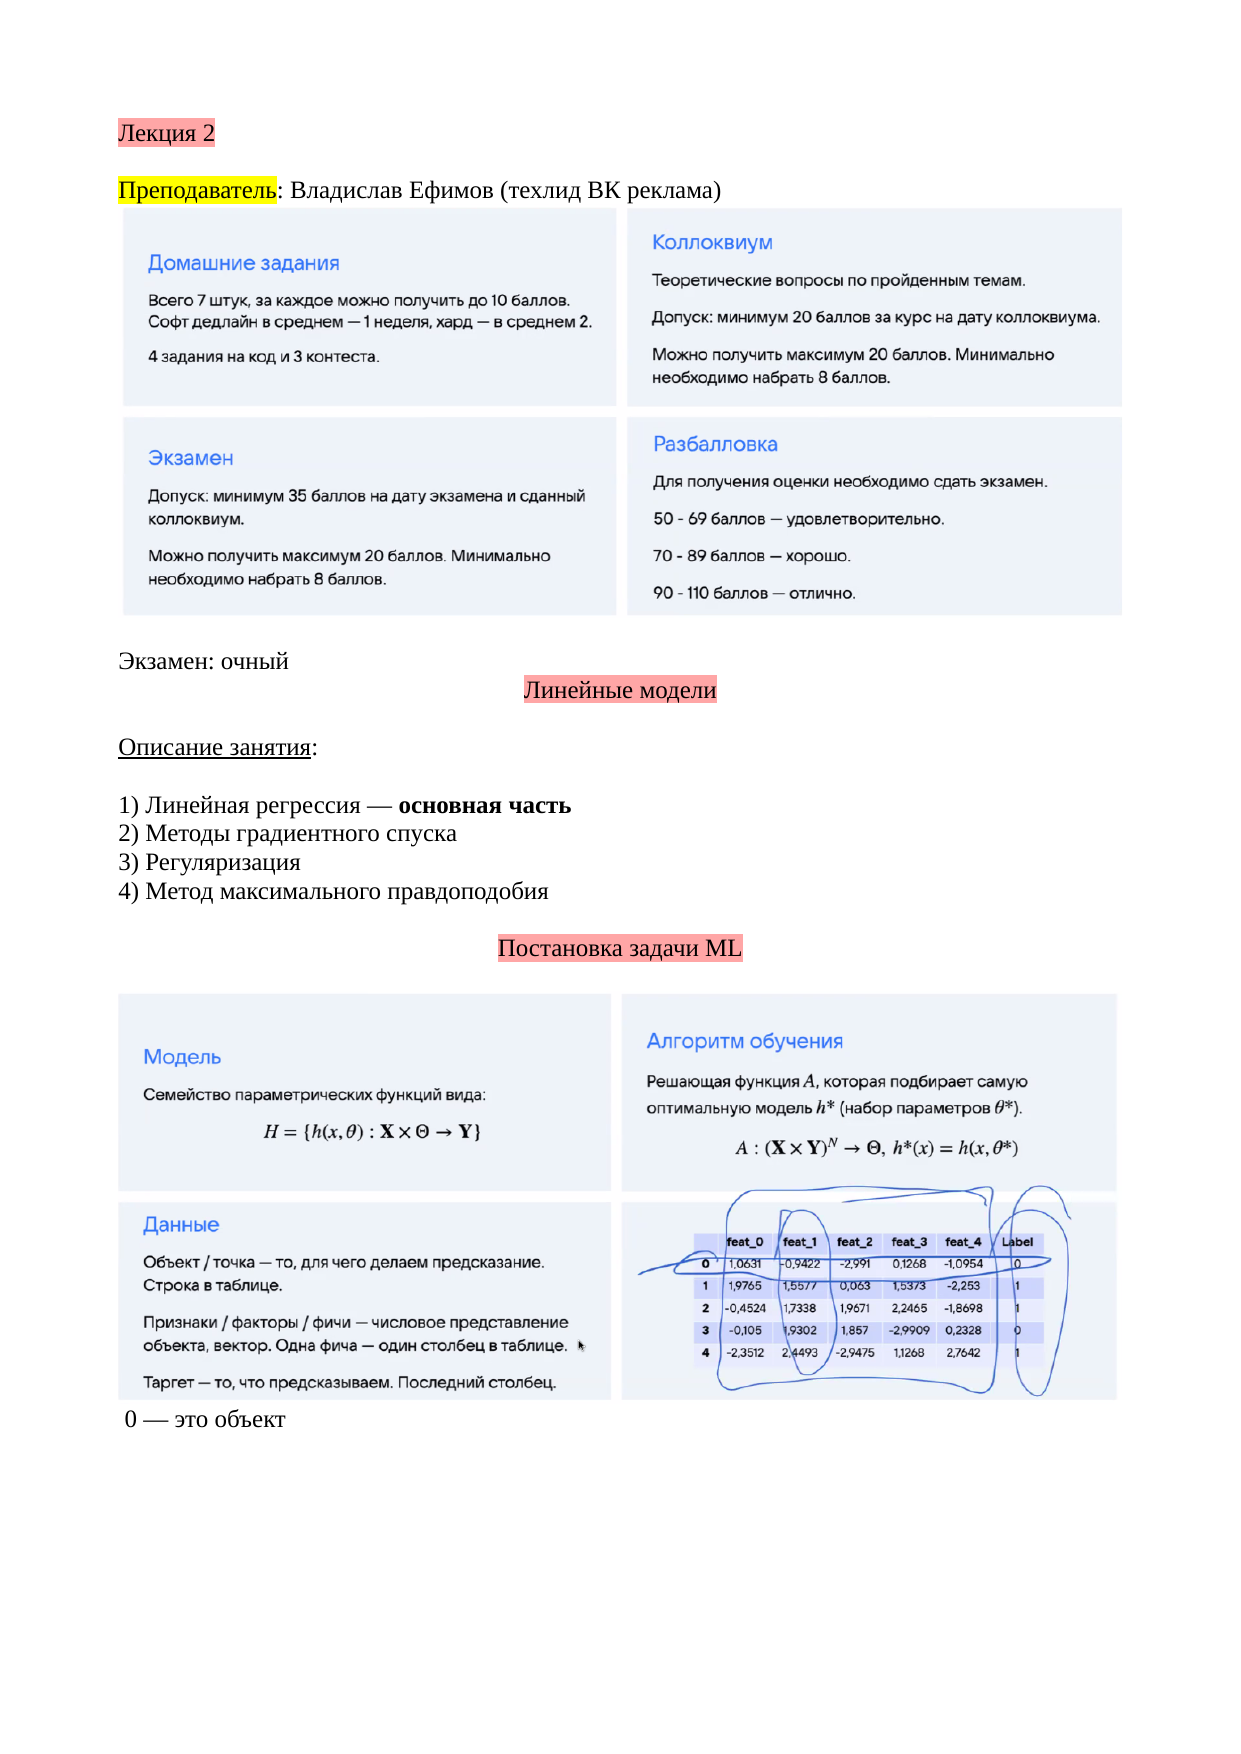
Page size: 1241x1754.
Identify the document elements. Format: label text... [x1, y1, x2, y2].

picture [118, 991, 1123, 1404]
text Описание занятия: [118, 732, 1122, 761]
text Лекция 2 [118, 118, 1122, 147]
text Преподаватель: Владислав Ефимов (техлид ВК реклама) [118, 176, 1122, 204]
text 0 — это объект [118, 1404, 1122, 1433]
text Экзамен: очный [118, 646, 1122, 675]
text Постановка задачи ML [118, 933, 1122, 962]
text Линейные модели [118, 675, 1122, 703]
text 1) Линейная регрессия — основная часть 2) Методы градиентного спуска 3) Регуляризация 4) Метод максимального правдоподобия [118, 790, 1122, 905]
picture [118, 204, 1123, 618]
